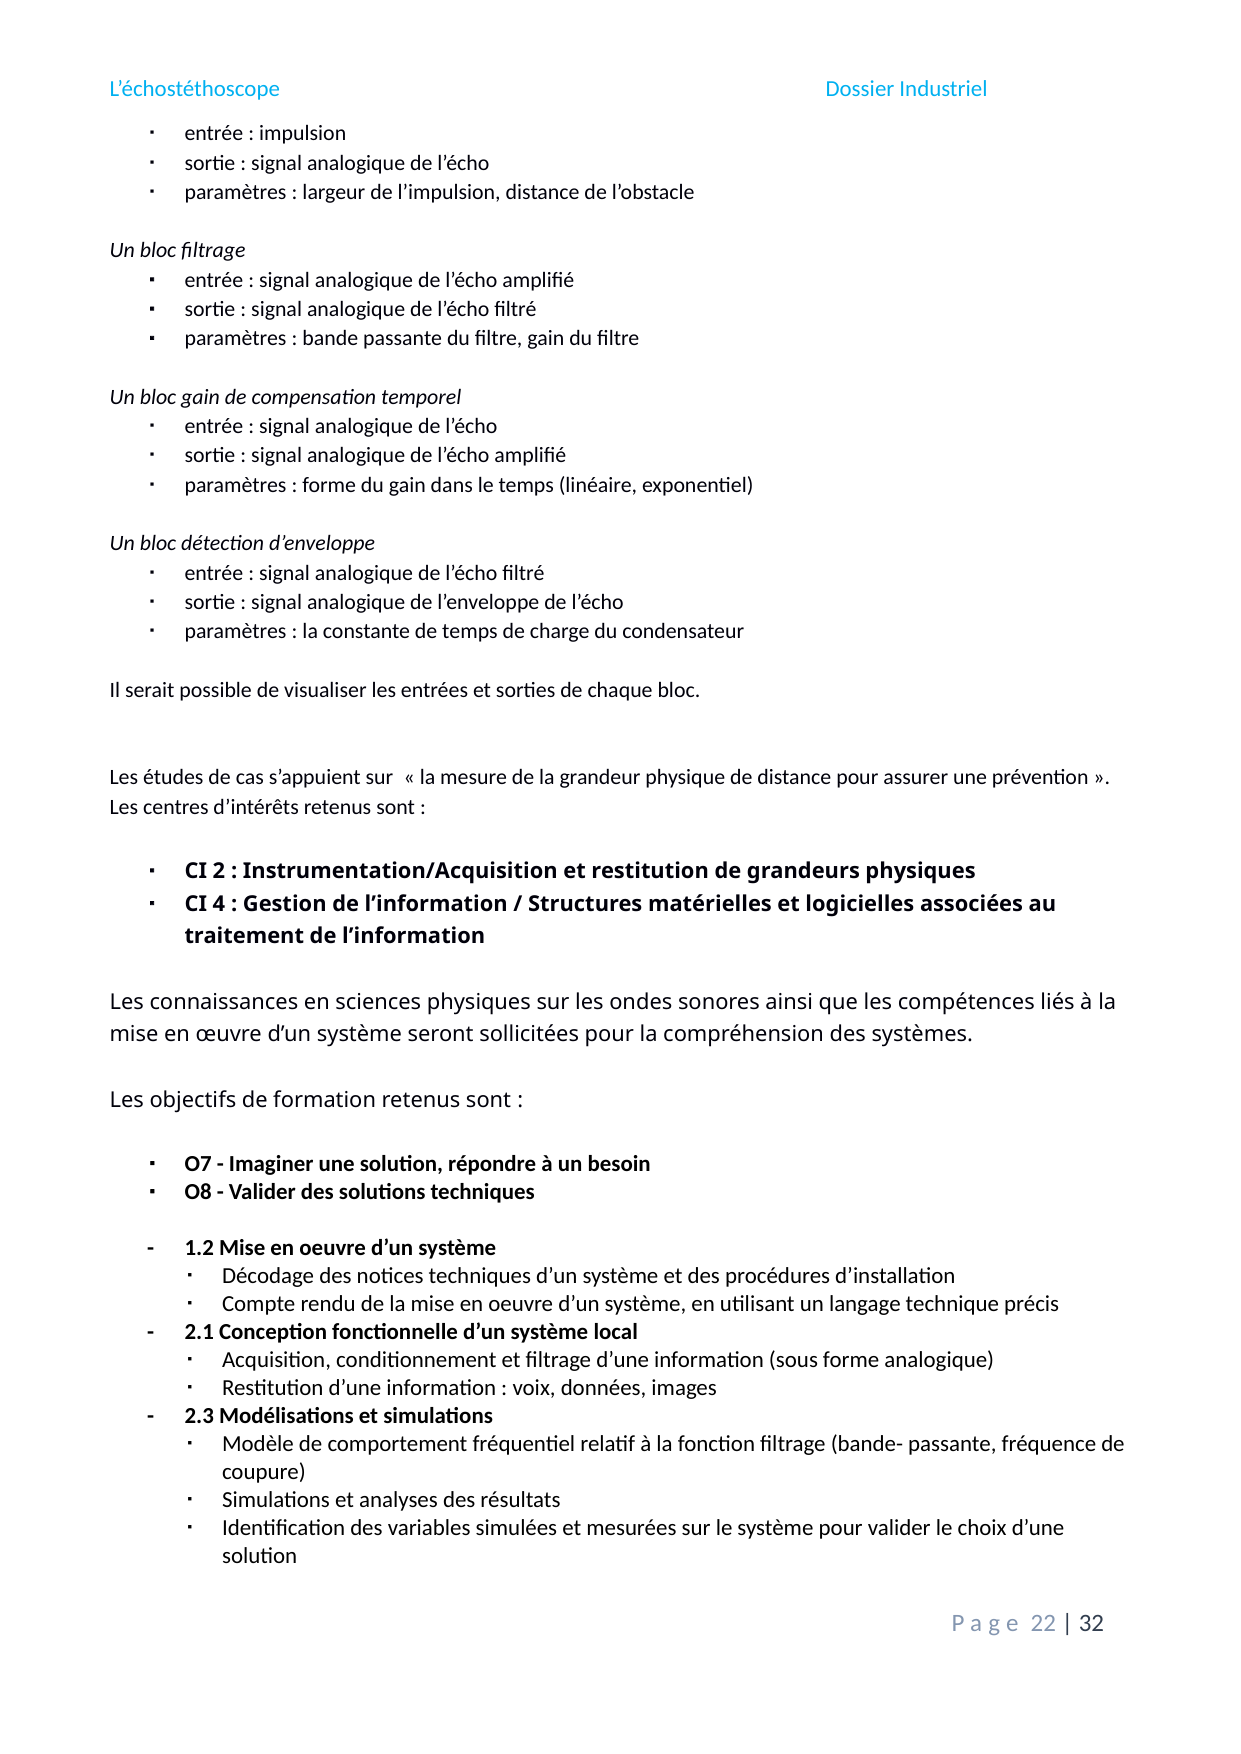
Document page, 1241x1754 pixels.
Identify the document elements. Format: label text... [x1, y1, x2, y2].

list paramètres : la constante de temps de charge du condensateur [147, 617, 1131, 644]
list Les objectifs de formation retenus sont : [109, 1084, 1131, 1113]
list sortie : signal analogique de l’enveloppe de l’écho [147, 588, 1131, 614]
list sortie : signal analogique de l’écho [147, 149, 1131, 176]
list Il serait possible de visualiser les entrées et sorties de chaque bloc. [109, 676, 1131, 702]
list Modèle de comportement fréquentiel relatif à la fonction filtrage (bande- passante, fréquence de coupure) [184, 1429, 1131, 1485]
list paramètres : largeur de l’impulsion, distance de l’obstacle [147, 178, 1131, 205]
list Simulations et analyses des résultats [184, 1485, 1131, 1513]
list O7 - Imaginer une solution, répondre à un besoin [147, 1149, 1131, 1177]
list Identification des variables simulées et mesurées sur le système pour valider le choix d’une solution [184, 1513, 1131, 1569]
list sortie : signal analogique de l’écho filtré [147, 295, 1131, 322]
list entrée : impulsion [147, 119, 1131, 146]
list Acquisition, conditionnement et filtrage d’une information (sous forme analogique) [184, 1345, 1131, 1373]
list CI 2 : Instrumentation/Acquisition et restitution de grandeurs physiques [147, 855, 1131, 884]
list Les études de cas s’appuient sur « la mesure de la grandeur physique de distance pour assurer une prévention ». [109, 763, 1131, 790]
list entrée : signal analogique de l’écho amplifié [147, 266, 1131, 293]
list paramètres : forme du gain dans le temps (linéaire, exponentiel) [147, 471, 1131, 497]
list entrée : signal analogique de l’écho [147, 412, 1131, 439]
list entrée : signal analogique de l’écho filtré [147, 559, 1131, 585]
list Décodage des notices techniques d’un système et des procédures d’installation [184, 1261, 1131, 1289]
list paramètres : bande passante du filtre, gain du filtre [147, 324, 1131, 351]
list Un bloc gain de compensation temporel [109, 383, 1131, 410]
list sortie : signal analogique de l’écho amplifié [147, 442, 1131, 468]
list Un bloc filtrage [109, 237, 1131, 263]
list 2.3 Modélisations et simulations [147, 1401, 1131, 1429]
list Un bloc détection d’enveloppe [109, 529, 1131, 556]
list 1.2 Mise en oeuvre d’un système [147, 1233, 1131, 1261]
list CI 4 : Gestion de l’information / Structures matérielles et logicielles associées au traitement de l’information [147, 887, 1131, 950]
list Les centres d’intérêts retenus sont : [109, 793, 1131, 819]
list O8 - Valider des solutions techniques [147, 1177, 1131, 1205]
list Les connaissances en sciences physiques sur les ondes sonores ainsi que les compétences liés à la mise en œuvre d’un système seront sollicitées pour la compréhension des systèmes. [109, 986, 1131, 1048]
list Compte rendu de la mise en oeuvre d’un système, en utilisant un langage technique précis [184, 1289, 1131, 1317]
list Restitution d’une information : voix, données, images [184, 1373, 1131, 1401]
list 2.1 Conception fonctionnelle d’un système local [147, 1317, 1131, 1345]
